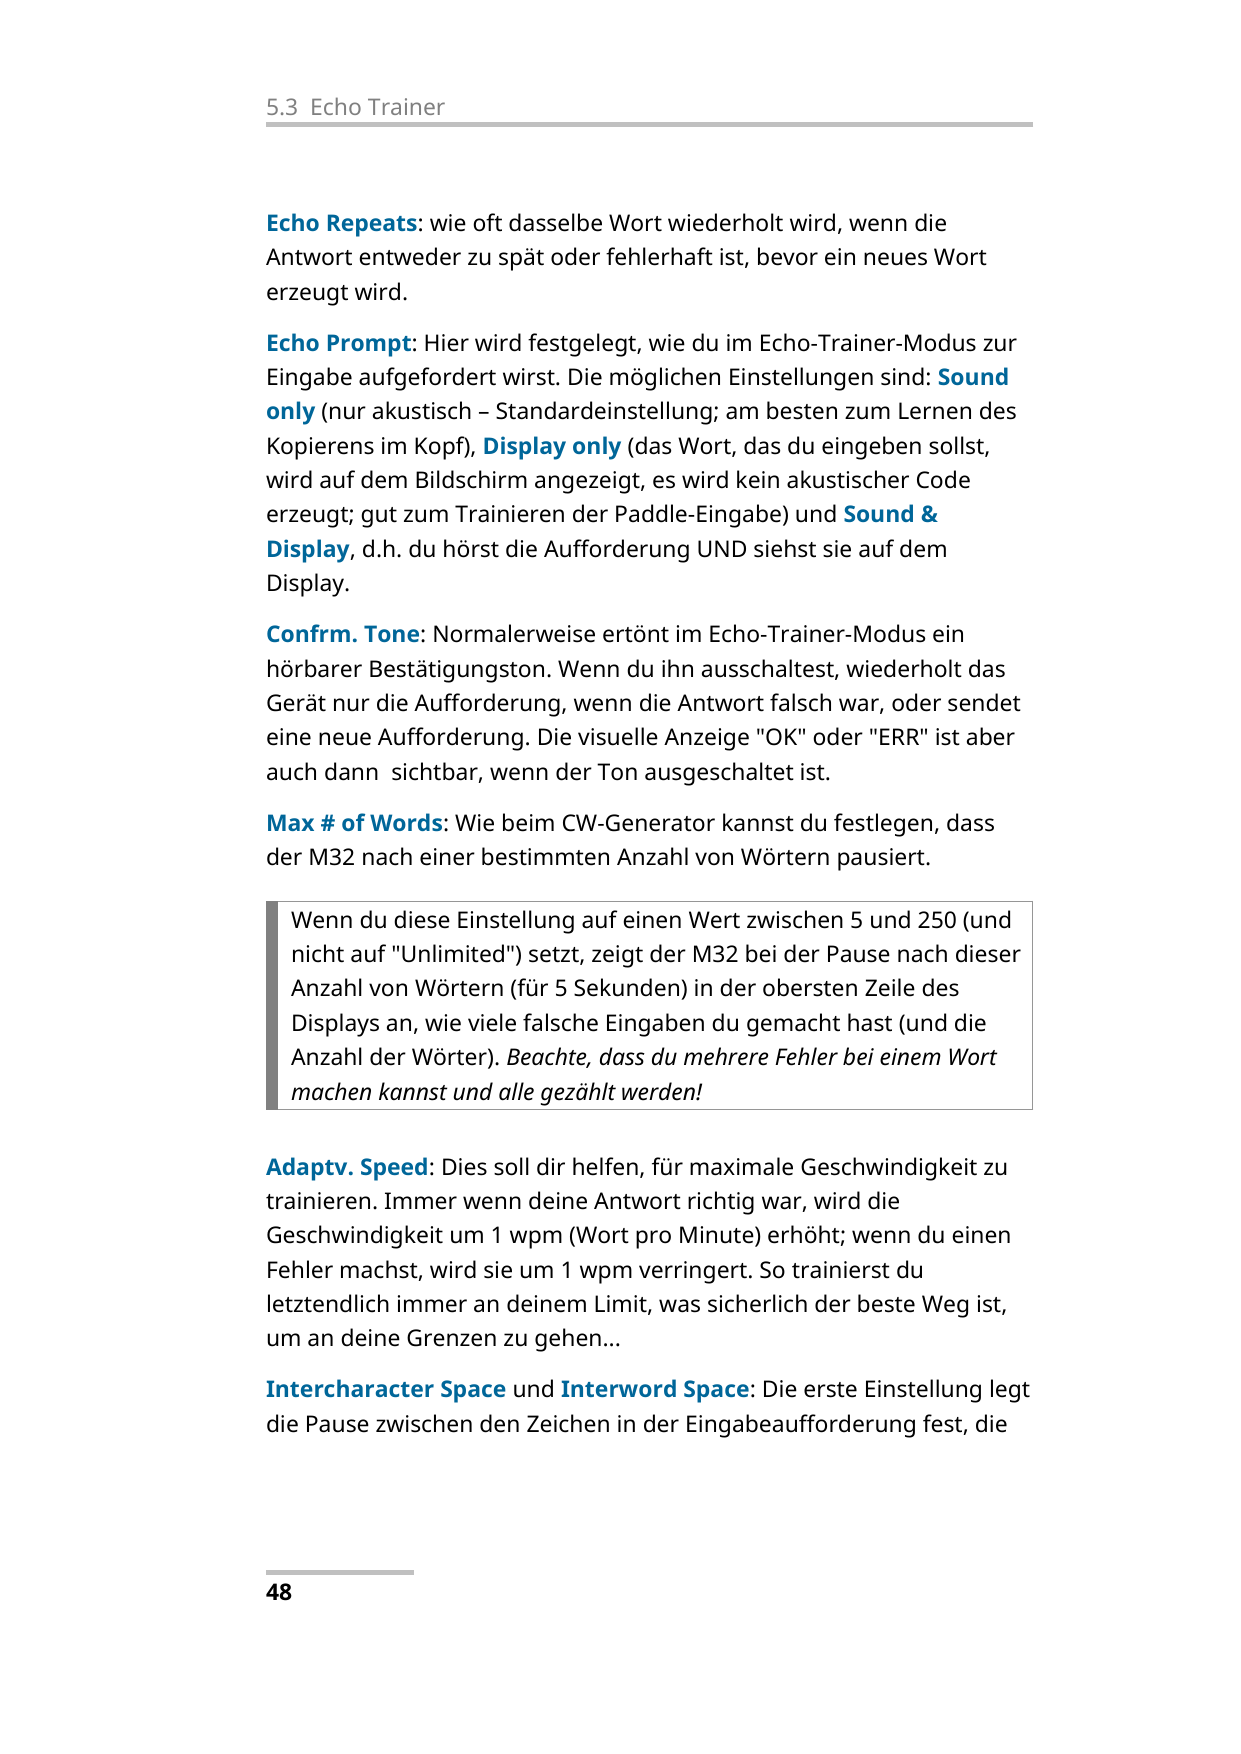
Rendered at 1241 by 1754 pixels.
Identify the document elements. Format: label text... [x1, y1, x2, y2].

text Adaptv. Speed: Dies soll dir helfen, für maximale Geschwindigkeit zu trainieren. Immer wenn deine Antwort richtig war, wird die Geschwindigkeit um 1 wpm (Wort pro Minute) erhöht; wenn du einen Fehler machst, wird sie um 1 wpm verringert. So trainierst du letztendlich immer an deinem Limit, was sicherlich der beste Weg ist, um an deine Grenzen zu gehen... [266, 1151, 1033, 1354]
text Wenn du diese Einstellung auf einen Wert zwischen 5 und 250 (und nicht auf "Unlimited") setzt, zeigt der M32 bei der Pause nach dieser Anzahl von Wörtern (für 5 Sekunden) in der obersten Zeile des Displays an, wie viele falsche Eingaben du gemacht hast (und die Anzahl der Wörter). Beachte, dass du mehrere Fehler bei einem Wort machen kannst und alle gezählt werden! [278, 902, 1032, 1109]
text Echo Prompt: Hier wird festgelegt, wie du im Echo-Trainer-Modus zur Eingabe aufgefordert wirst. Die möglichen Einstellungen sind: Sound only (nur akustisch – Standardeinstellung; am besten zum Lernen des Kopierens im Kopf), Display only (das Wort, das du eingeben sollst, wird auf dem Bildschirm angezeigt, es wird kein akustischer Code erzeugt; gut zum Trainieren der Paddle-Eingabe) und Sound & Display, d.h. du hörst die Aufforderung UND siehst sie auf dem Display. [266, 327, 1033, 598]
text Confrm. Tone: Normalerweise ertönt im Echo-Trainer-Modus ein hörbarer Bestätigungston. Wenn du ihn ausschaltest, wiederholt das Gerät nur die Aufforderung, wenn die Antwort falsch war, oder sendet eine neue Aufforderung. Die visuelle Anzeige "OK" oder "ERR" ist aber auch dann sichtbar, wenn der Ton ausgeschaltet ist. [266, 618, 1033, 787]
text Max # of Words: Wie beim CW-Generator kannst du festlegen, dass der M32 nach einer bestimmten Anzahl von Wörtern pausiert. [266, 807, 1033, 872]
text Intercharacter Space und Interword Space: Die erste Einstellung legt die Pause zwischen den Zeichen in der Eingabeaufforderung fest, die [266, 1373, 1033, 1439]
text Echo Repeats: wie oft dasselbe Wort wiederholt wird, wenn die Antwort entweder zu spät oder fehlerhaft ist, bevor ein neues Wort erzeugt wird. [266, 207, 1033, 307]
